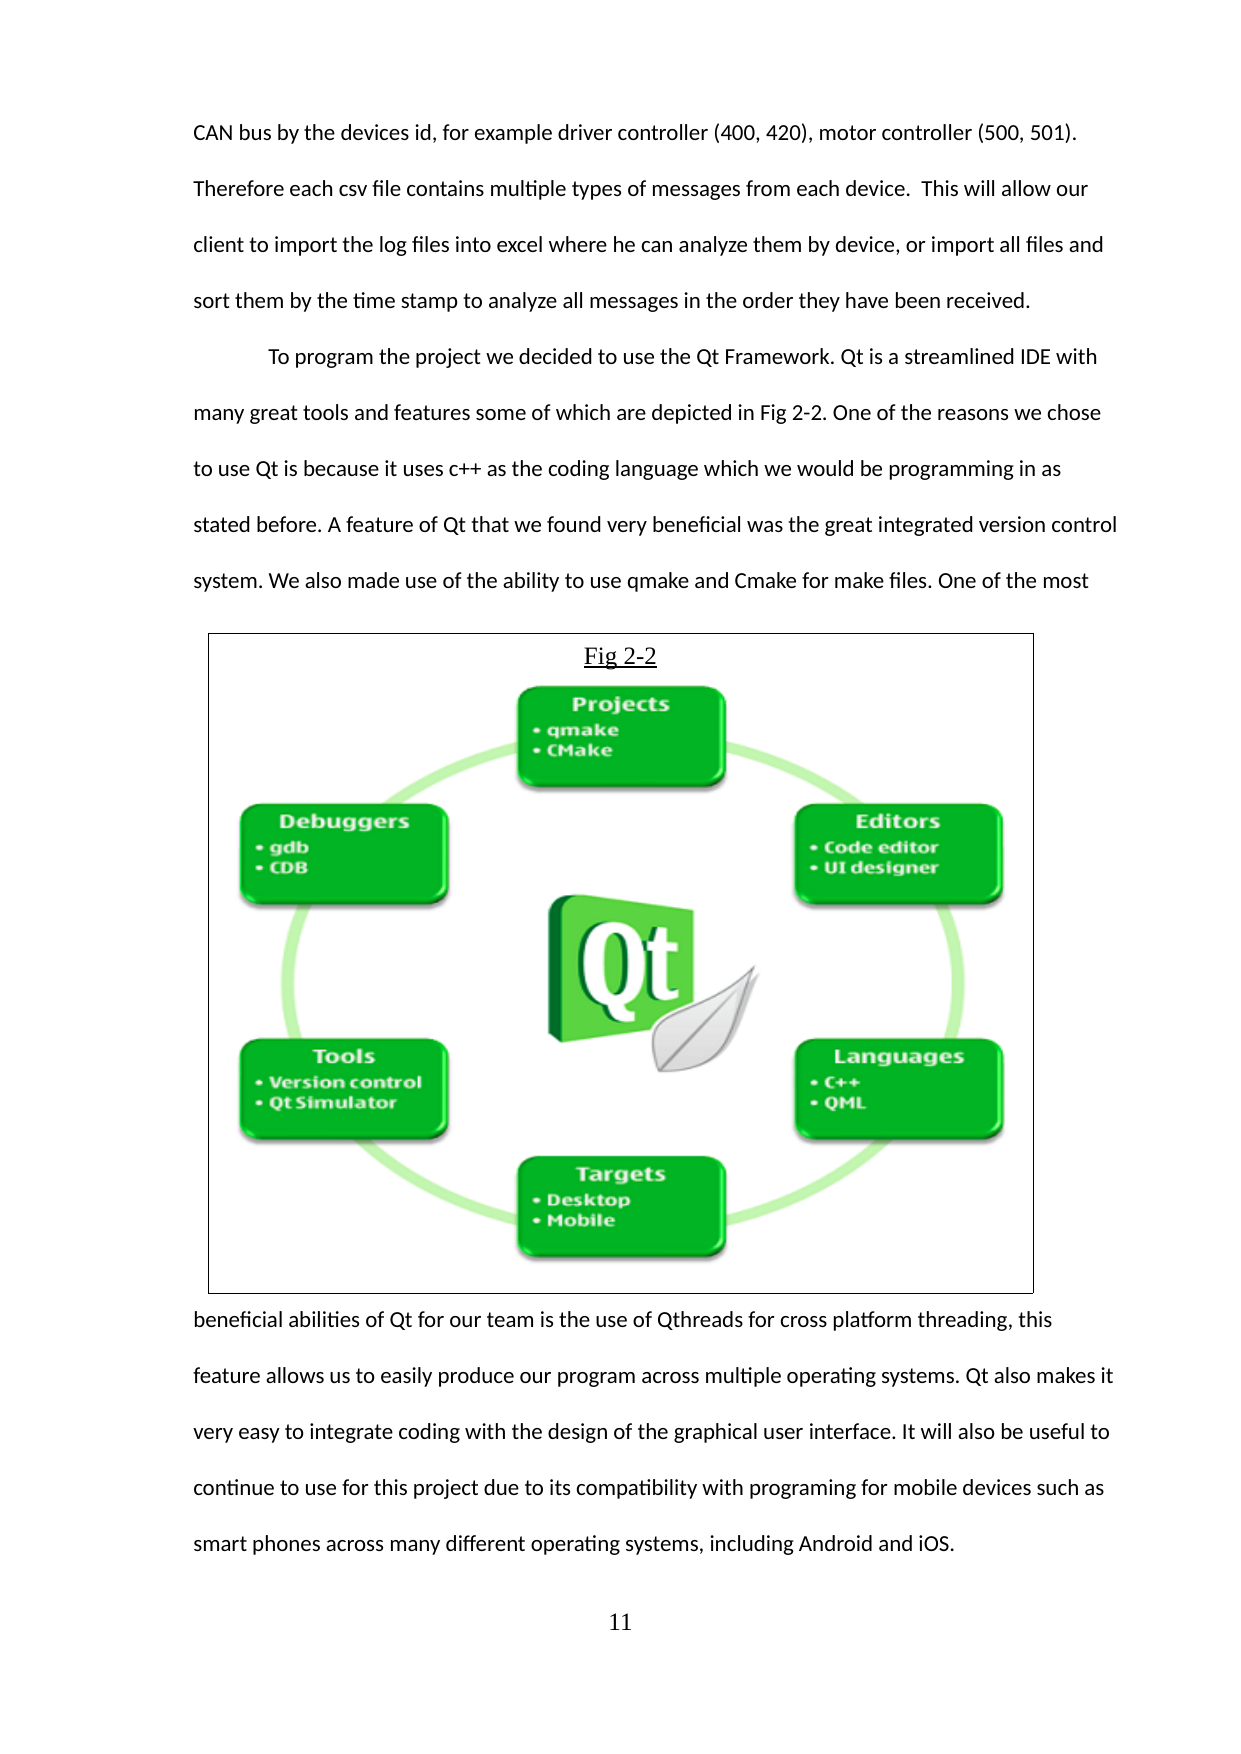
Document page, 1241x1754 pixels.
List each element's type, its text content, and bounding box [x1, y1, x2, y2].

text Fig 2-2 [217, 641, 1024, 670]
text CAN bus by the devices id, for example driver controller (400, 420), motor controller (500, 501). Therefore each csv file contains multiple types of messages from each device. This will allow our client to import the log files into excel where he can analyze them by device, or import all files and sort them by the time stamp to analyze all messages in the order they have been received. [193, 118, 1122, 314]
text To program the project we decided to use the Qt Framework. Qt is a streamlined IDE with many great tools and features some of which are depicted in Fig 2-2. One of the reasons we chose to use Qt is because it uses c++ as the coding language which we would be programming in as stated before. A feature of Qt that we found very beneficial was the great integrated version control system. We also made use of the ability to use qmake and Cmake for make files. One of the most beneficial abilities of Qt for our team is the use of Qthreads for cross platform threading, this feature allows us to easily produce our program across multiple operating systems. Qt also makes it very easy to integrate coding with the design of the graphical user interface. It will also be useful to continue to use for this project due to its compatibility with programing for mobile devices such as smart phones across many different operating systems, including Android and iOS. [193, 342, 1122, 1557]
picture [226, 680, 1019, 1273]
